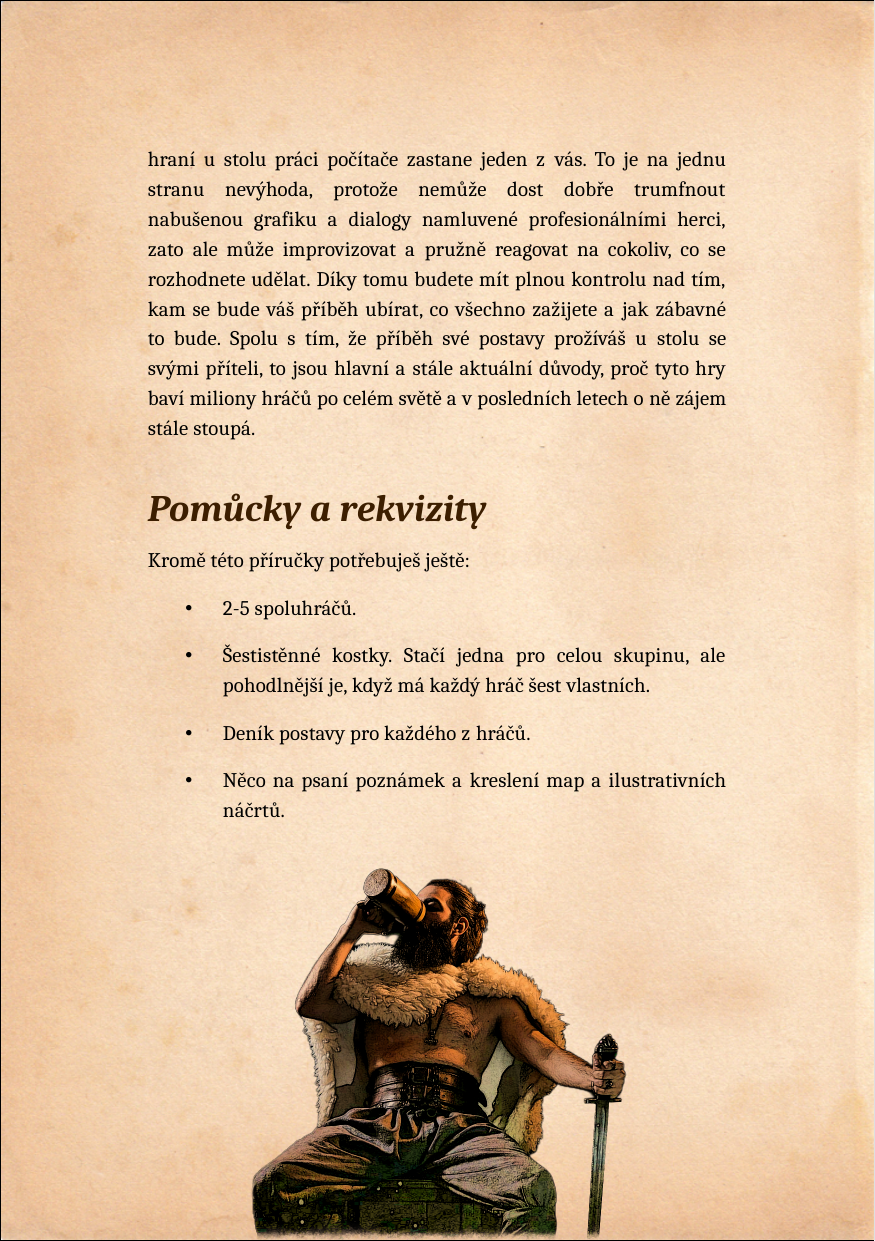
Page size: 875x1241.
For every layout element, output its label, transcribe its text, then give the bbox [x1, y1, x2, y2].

list Deník postavy pro každého z⁠ hráčů. [185, 722, 726, 746]
list 2-5 spoluhráčů. [185, 596, 726, 620]
text hraní u⁠ stolu práci počítače zastane jeden z⁠ vás. To je na jednu stranu nevýhoda, protože nemůže dost dobře trumfnout nabušenou grafiku a⁠ dialogy namluvené profesionálními herci, zato ale může improvizovat a⁠ pružně reagovat na cokoliv, co se rozhodnete udělat. Díky tomu budete mít plnou kontrolu nad tím, kam se bude váš příběh ubírat, co všechno zažijete a⁠ jak zábavné to bude. Spolu s⁠ tím, že příběh své postavy prožíváš u⁠ stolu se svými příteli, to jsou hlavní a⁠ stále aktuální důvody, proč tyto hry baví miliony hráčů po celém světě a⁠ v⁠ posledních letech o⁠ ně zájem stále stoupá. [148, 148, 726, 441]
list Něco na psaní poznámek a⁠ kreslení map a⁠ ilustrativních náčrtů. [185, 769, 726, 823]
picture [1, 1, 874, 1241]
subtitle Pomůcky a⁠ rekvizity [148, 488, 726, 531]
list Šestistěnné kostky. Stačí jedna pro celou skupinu, ale pohodlnější je, když má každý hráč šest vlastních. [185, 644, 726, 698]
text Kromě této příručky potřebuješ ještě: [148, 549, 726, 573]
